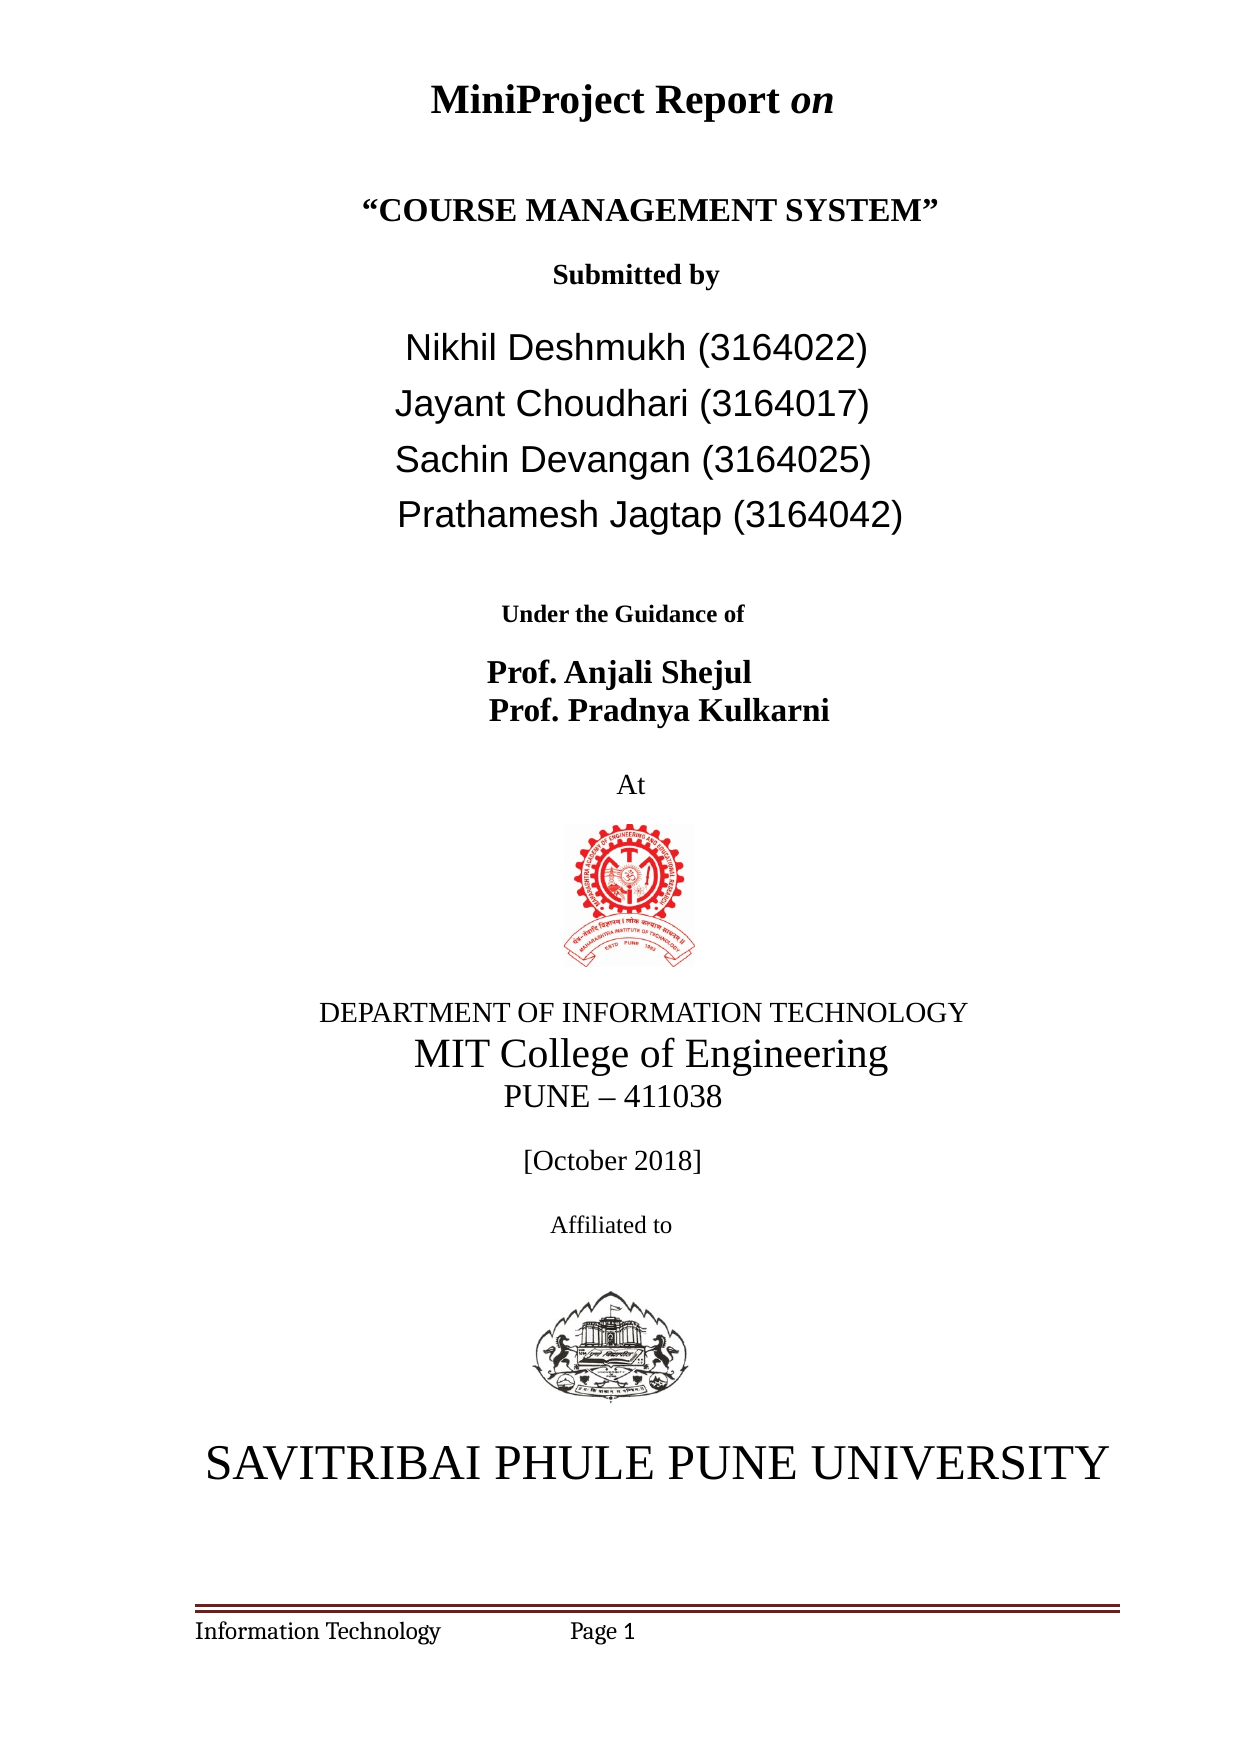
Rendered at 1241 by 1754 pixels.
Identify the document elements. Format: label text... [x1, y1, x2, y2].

text DEPARTMENT OF INFORMATION TECHNOLOGY [195, 995, 1120, 1028]
subtitle PUNE – 411038 [195, 1076, 1120, 1115]
subtitle Sachin Devangan (3164025) [195, 437, 1120, 480]
subtitle MiniProject Report on [420, 75, 1120, 123]
subtitle Submitted by [195, 257, 1120, 291]
subtitle “COURSE MANAGEMENT SYSTEM” [195, 190, 1120, 228]
subtitle Jayant Choudhari (3164017) [195, 381, 1120, 424]
text [October 2018] [195, 1143, 1120, 1177]
subtitle Prof. Anjali Shejul [195, 652, 1120, 691]
text Prof. Pradnya Kulkarni [195, 691, 1120, 729]
text SAVITRIBAI PHULE PUNE UNIVERSITY [195, 1433, 1120, 1490]
subtitle Under the Guidance of [195, 599, 1120, 628]
subtitle Nikhil Deshmukh (3164022) [195, 326, 1120, 369]
text At [195, 767, 1120, 801]
subtitle Prathamesh Jagtap (3164042) [195, 492, 1120, 536]
text Affiliated to [195, 1211, 1120, 1239]
text MIT College of Engineering [195, 1028, 1120, 1076]
